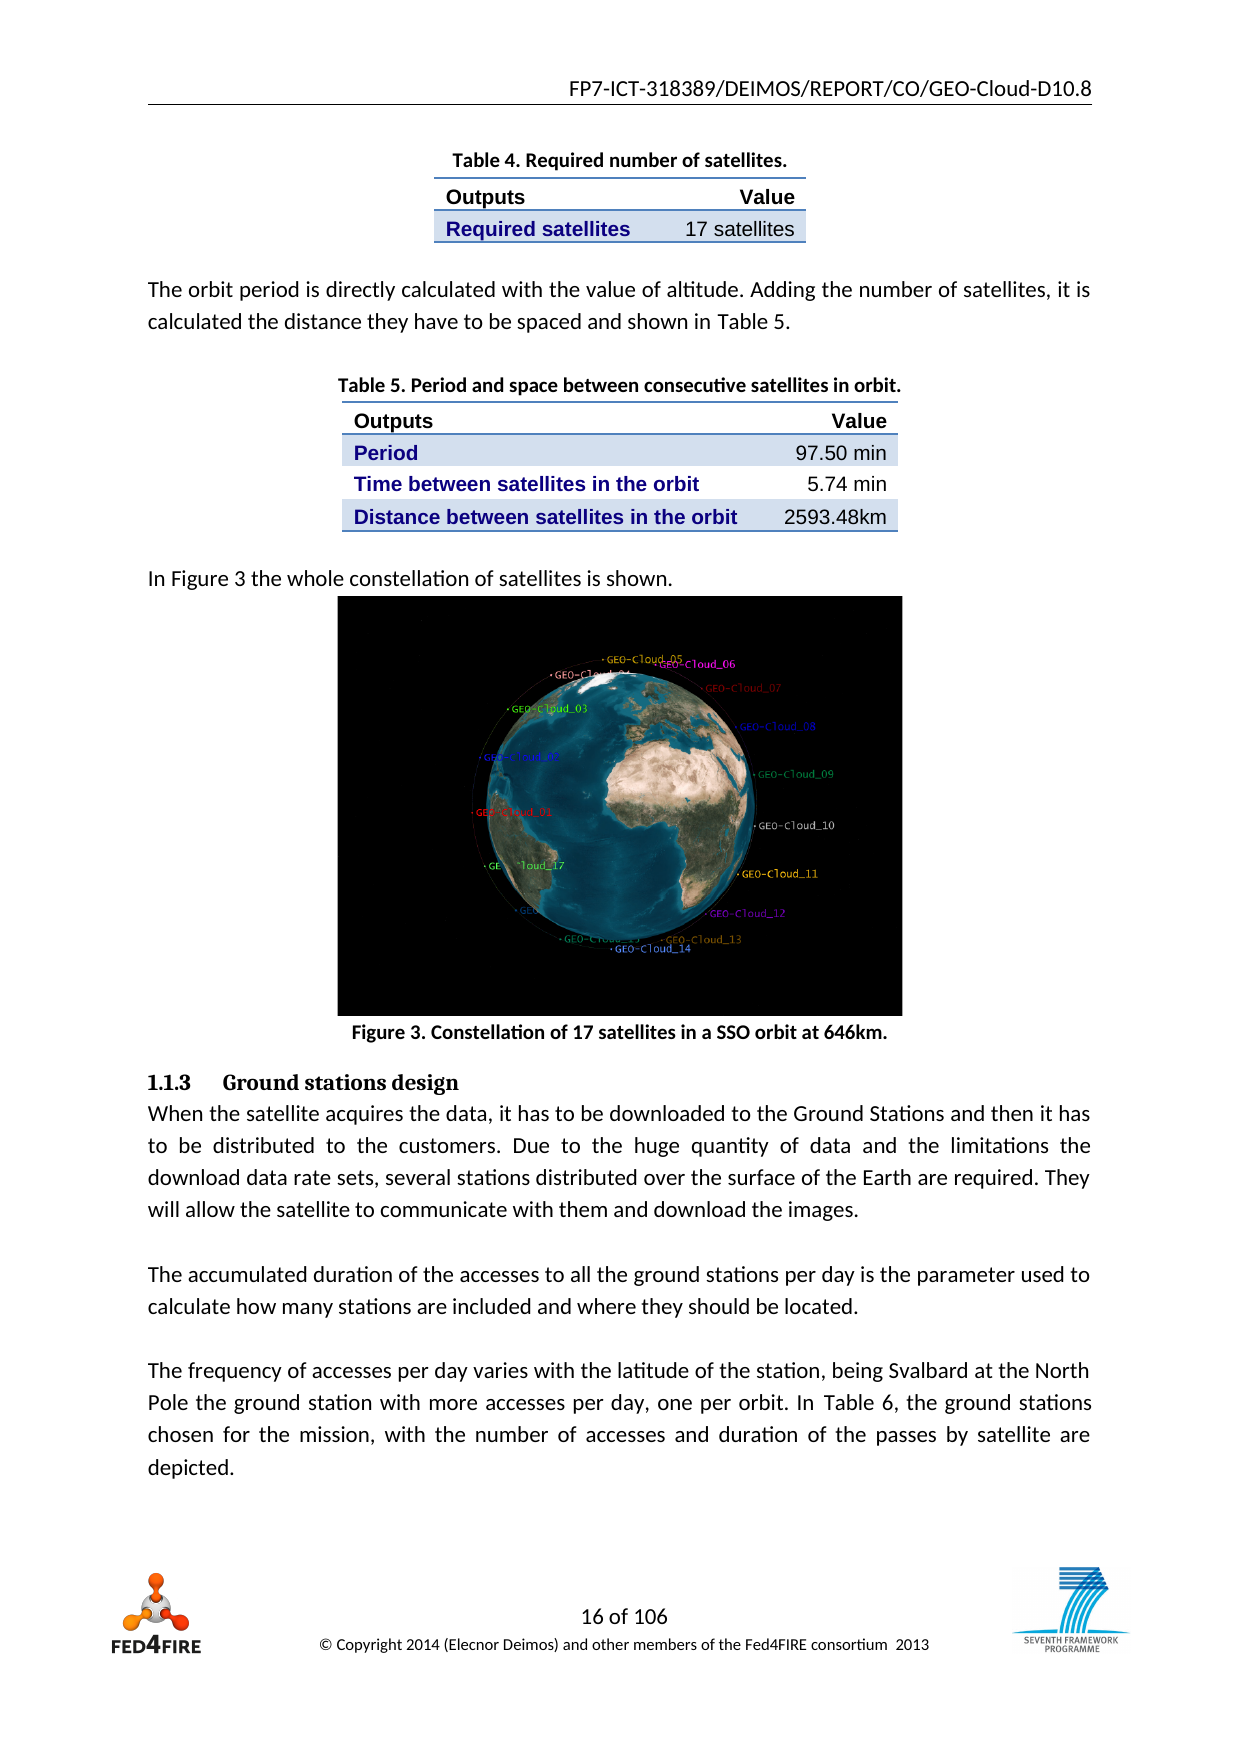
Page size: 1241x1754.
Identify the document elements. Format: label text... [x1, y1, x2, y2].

table_cell Distance between satellites in the orbit [342, 499, 761, 530]
table_cell 97.50 min [761, 435, 898, 466]
table_header Outputs [434, 179, 654, 209]
text The accumulated duration of the accesses to all the ground stations per day is the parameter used to calculate how many stations are included and where they should be located. [148, 1260, 1092, 1320]
table_cell 5.74 min [761, 466, 898, 499]
text When the satellite acquires the data, it has to be downloaded to the Ground Stations and then it has to be distributed to the customers. Due to the huge quantity of data and the limitations the download data rate sets, several stations distributed over the surface of the Earth are required. They will allow the satellite to communicate with them and download the images. [148, 1099, 1092, 1223]
table_cell 2593.48km [761, 499, 898, 530]
table_cell 17 satellites [654, 211, 806, 241]
subtitle Ground stations design [148, 1069, 1092, 1096]
text Table 5. Period and space between consecutive satellites in orbit. [148, 372, 1092, 397]
table_cell Time between satellites in the orbit [342, 466, 761, 499]
text The frequency of accesses per day varies with the latitude of the station, being Svalbard at the North Pole the ground station with more accesses per day, one per orbit. In Table 6, the ground stations chosen for the mission, with the number of accesses and duration of the passes by satellite are depicted. [148, 1356, 1092, 1481]
table_header Value [761, 403, 898, 433]
table_header Value [654, 179, 806, 209]
text Table 4. Required number of satellites. [148, 148, 1092, 173]
text The orbit period is directly calculated with the value of altitude. Adding the number of satellites, it is calculated the distance they have to be spaced and shown in Table 5. [148, 275, 1092, 336]
text In Figure 3 the whole constellation of satellites is shown. [148, 564, 1092, 592]
text Figure 3. Constellation of 17 satellites in a SSO orbit at 646km. [148, 1019, 1092, 1045]
table_header Outputs [342, 403, 761, 433]
table_cell Required satellites [434, 211, 654, 241]
table_cell Period [342, 435, 761, 466]
